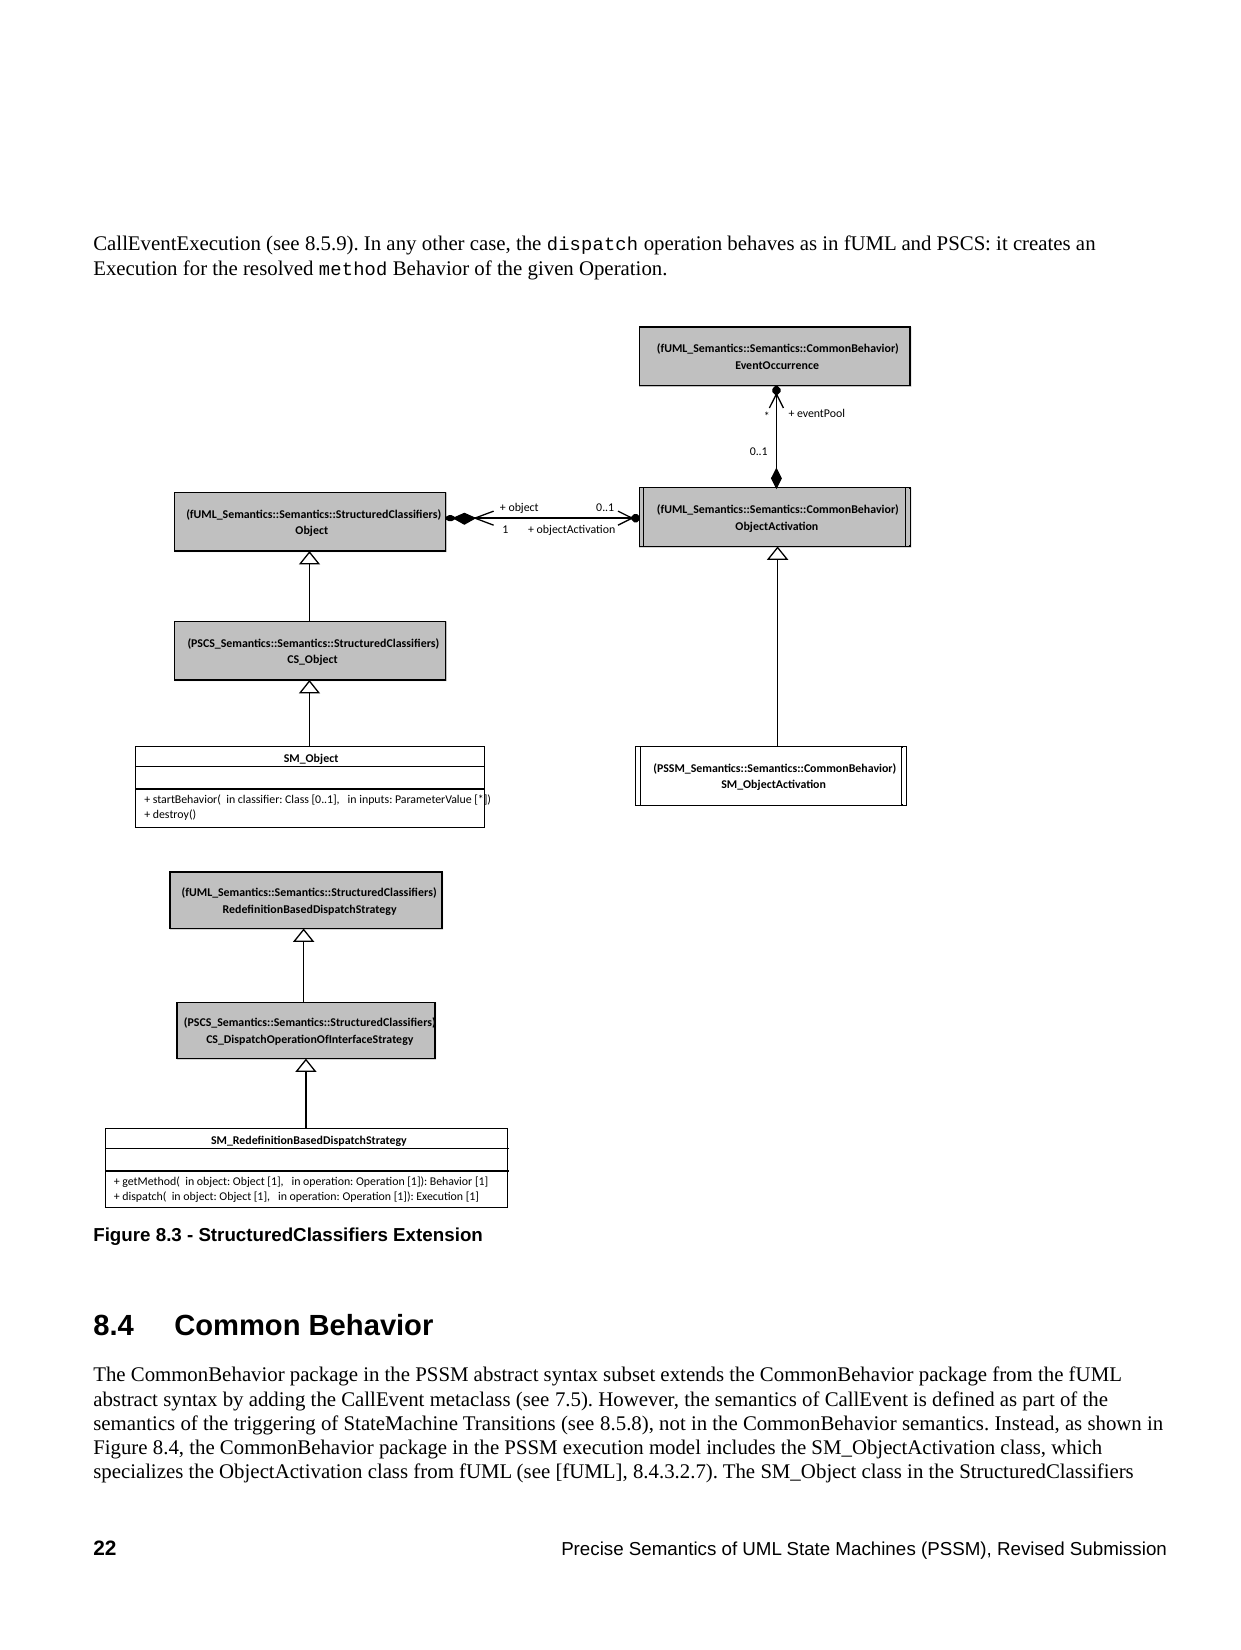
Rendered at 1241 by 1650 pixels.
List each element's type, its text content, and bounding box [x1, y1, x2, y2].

text CallEventExecution (see 8.5.9). In any other case, the dispatch operation behaves as in fUML and PSCS: it creates an Execution for the resolved method Behavior of the given Operation. [93, 231, 1164, 281]
text Figure 8.3 - StructuredClassifiers Extension [93, 315, 924, 1246]
subtitle Common Behavior [93, 1306, 1164, 1341]
text The CommonBehavior package in the PSSM abstract syntax subset extends the CommonBehavior package from the fUML abstract syntax by adding the CallEvent metaclass (see 7.5). However, the semantics of CallEvent is defined as part of the semantics of the triggering of StateMachine Transitions (see 8.5.8), not in the CommonBehavior semantics. Instead, as shown in Figure 8.4, the CommonBehavior package in the PSSM execution model includes the SM_ObjectActivation class, which specializes the ObjectActivation class from fUML (see [fUML], 8.4.3.2.7). The SM_Object class in the StructuredClassifiers [93, 1362, 1164, 1483]
